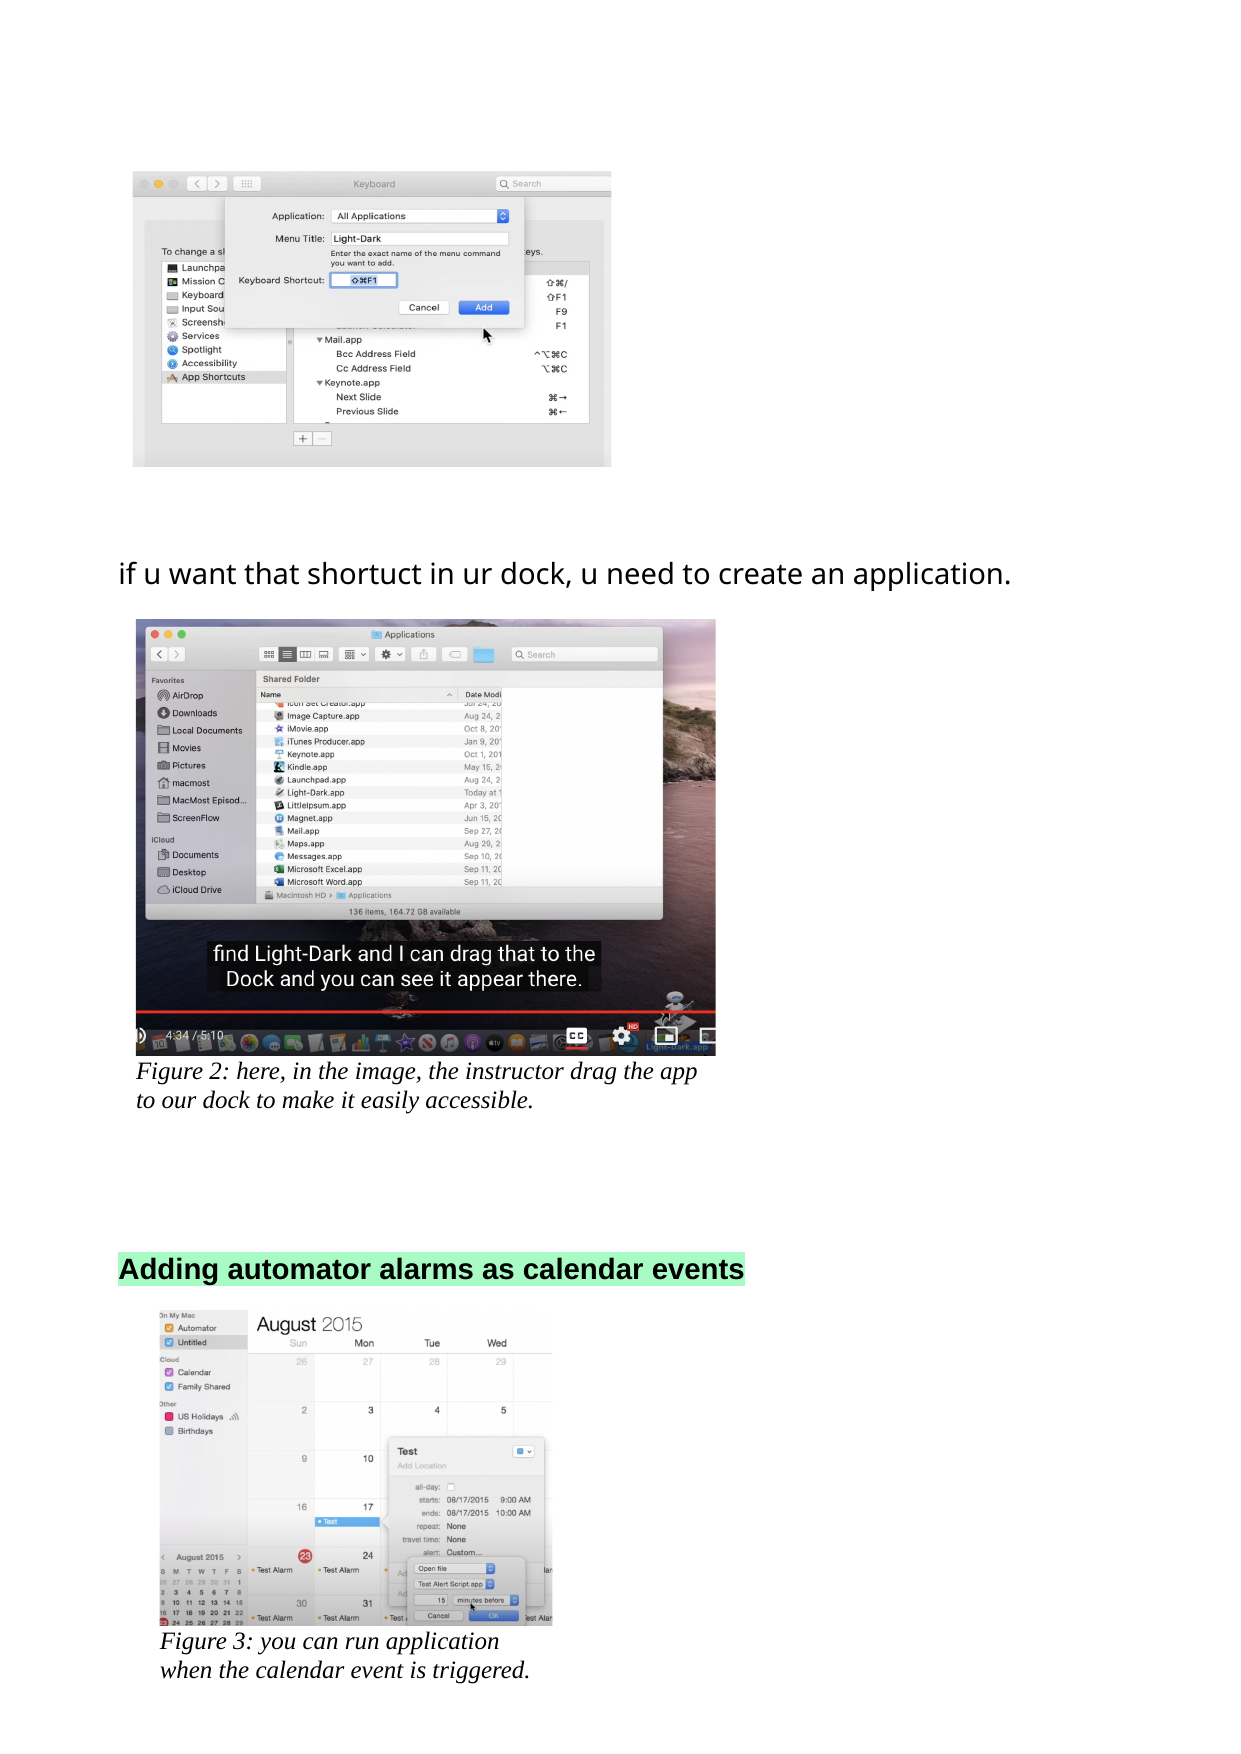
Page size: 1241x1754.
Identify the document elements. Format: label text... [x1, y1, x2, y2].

subtitle Adding automator alarms as calendar events [745, 1252, 1122, 1286]
picture [159, 1310, 553, 1626]
picture [135, 619, 716, 1056]
text Figure 2: here, in the image, the instructor drag the app to our dock to make it easily accessible. [136, 1056, 716, 1113]
text Figure 3: you can run application when the calendar event is triggered. [159, 1626, 553, 1683]
picture [132, 171, 612, 467]
text if u want that shortuct in ur dock, u need to create an application. [118, 553, 1122, 593]
